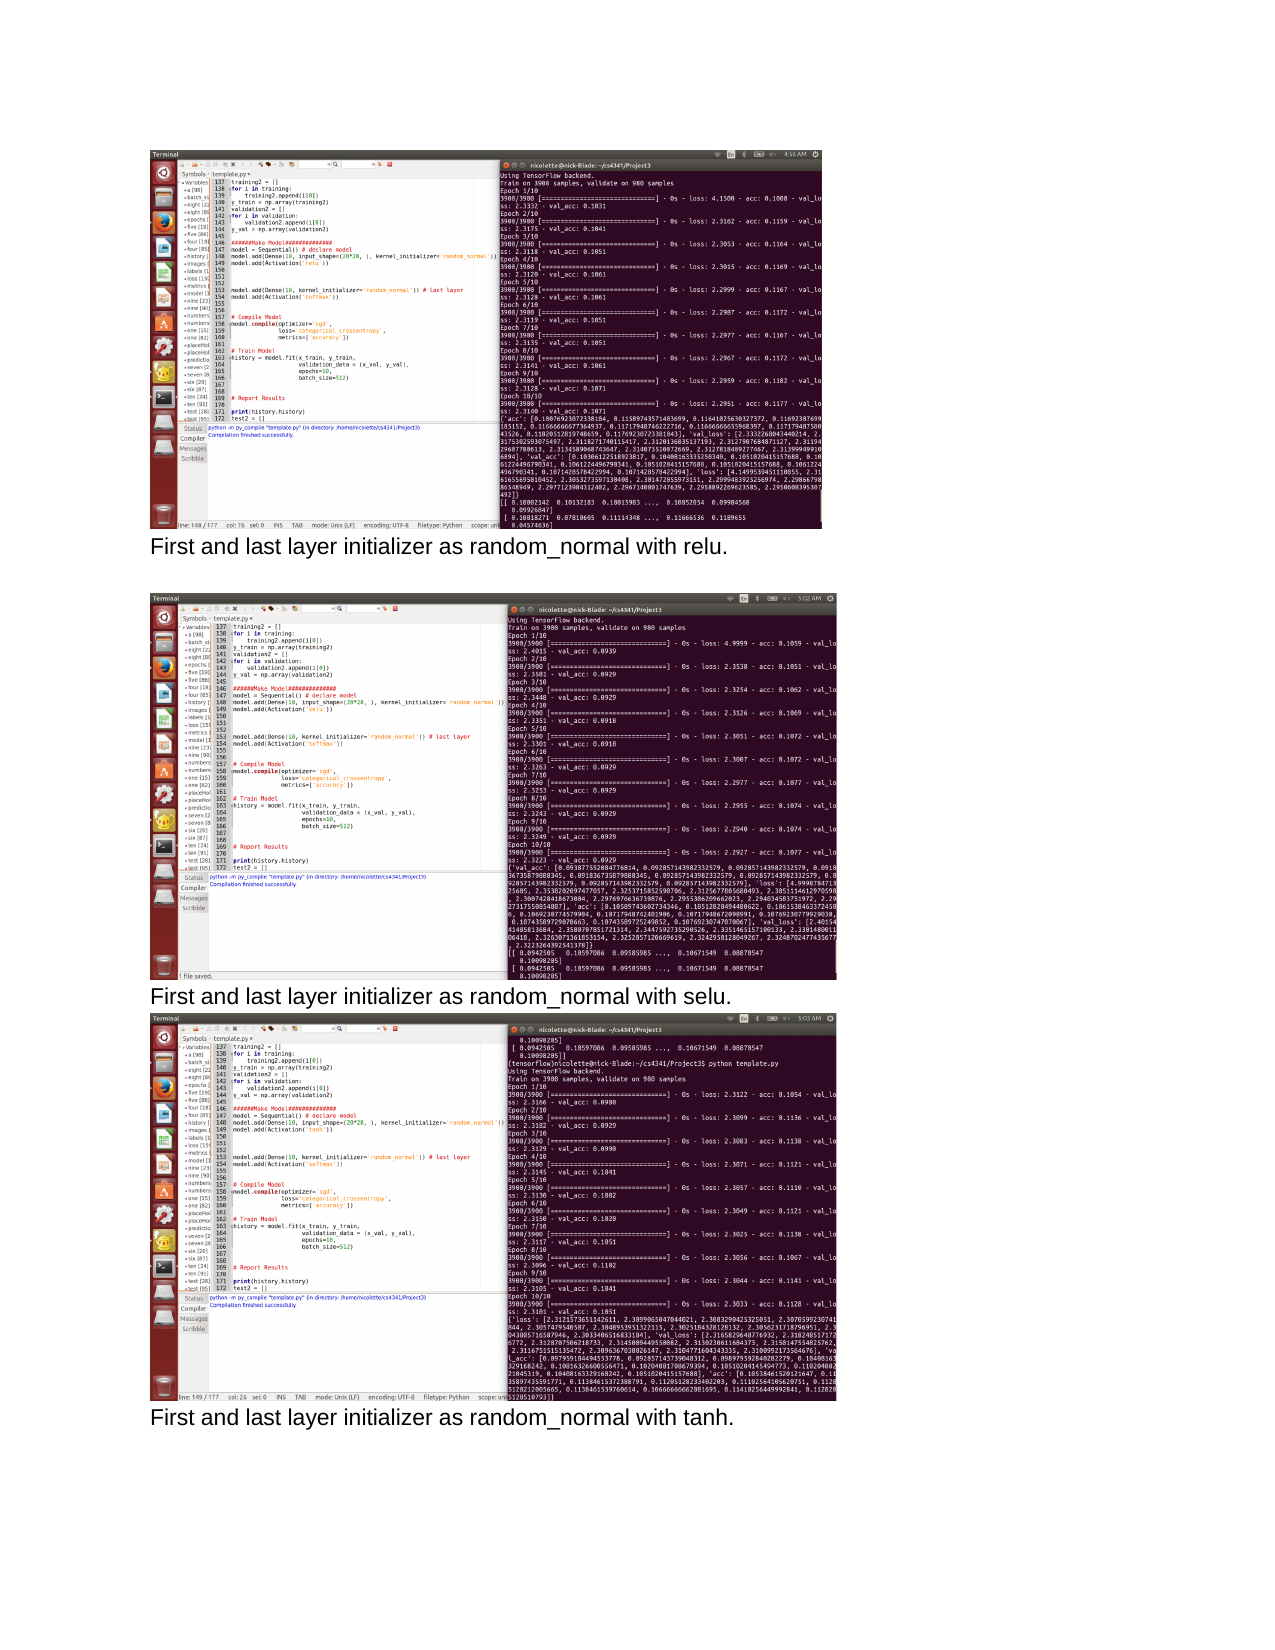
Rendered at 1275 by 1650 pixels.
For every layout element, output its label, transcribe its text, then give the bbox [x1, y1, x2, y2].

text First and last layer initializer as random_normal with selu. [150, 983, 1125, 1009]
picture [150, 150, 822, 529]
picture [150, 593, 837, 980]
text First and last layer initializer as random_normal with tanh. [150, 1404, 1125, 1430]
text First and last layer initializer as random_normal with relu. [150, 533, 1125, 559]
picture [150, 1013, 837, 1401]
